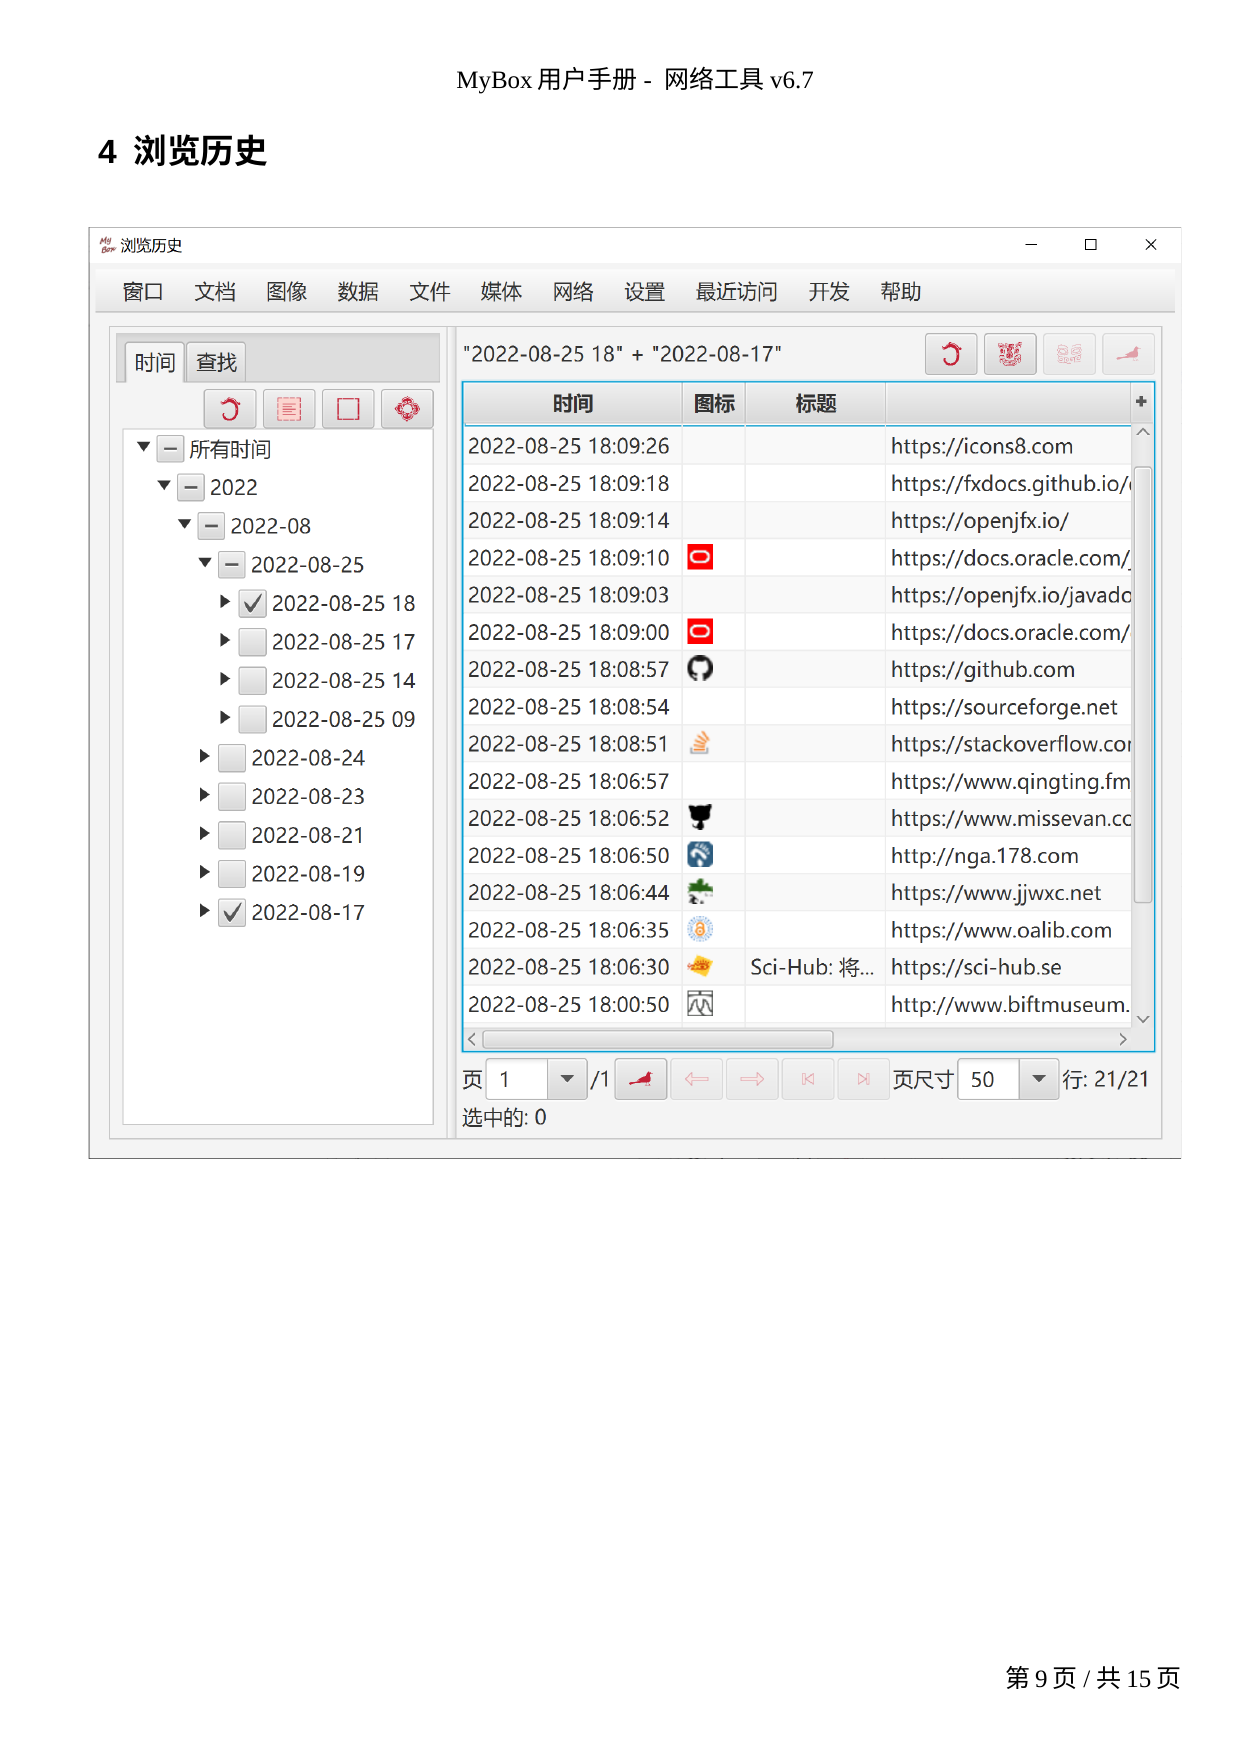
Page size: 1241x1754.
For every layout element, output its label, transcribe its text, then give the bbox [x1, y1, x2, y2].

picture [88, 227, 1182, 1159]
subtitle 浏览历史 [88, 125, 1181, 173]
